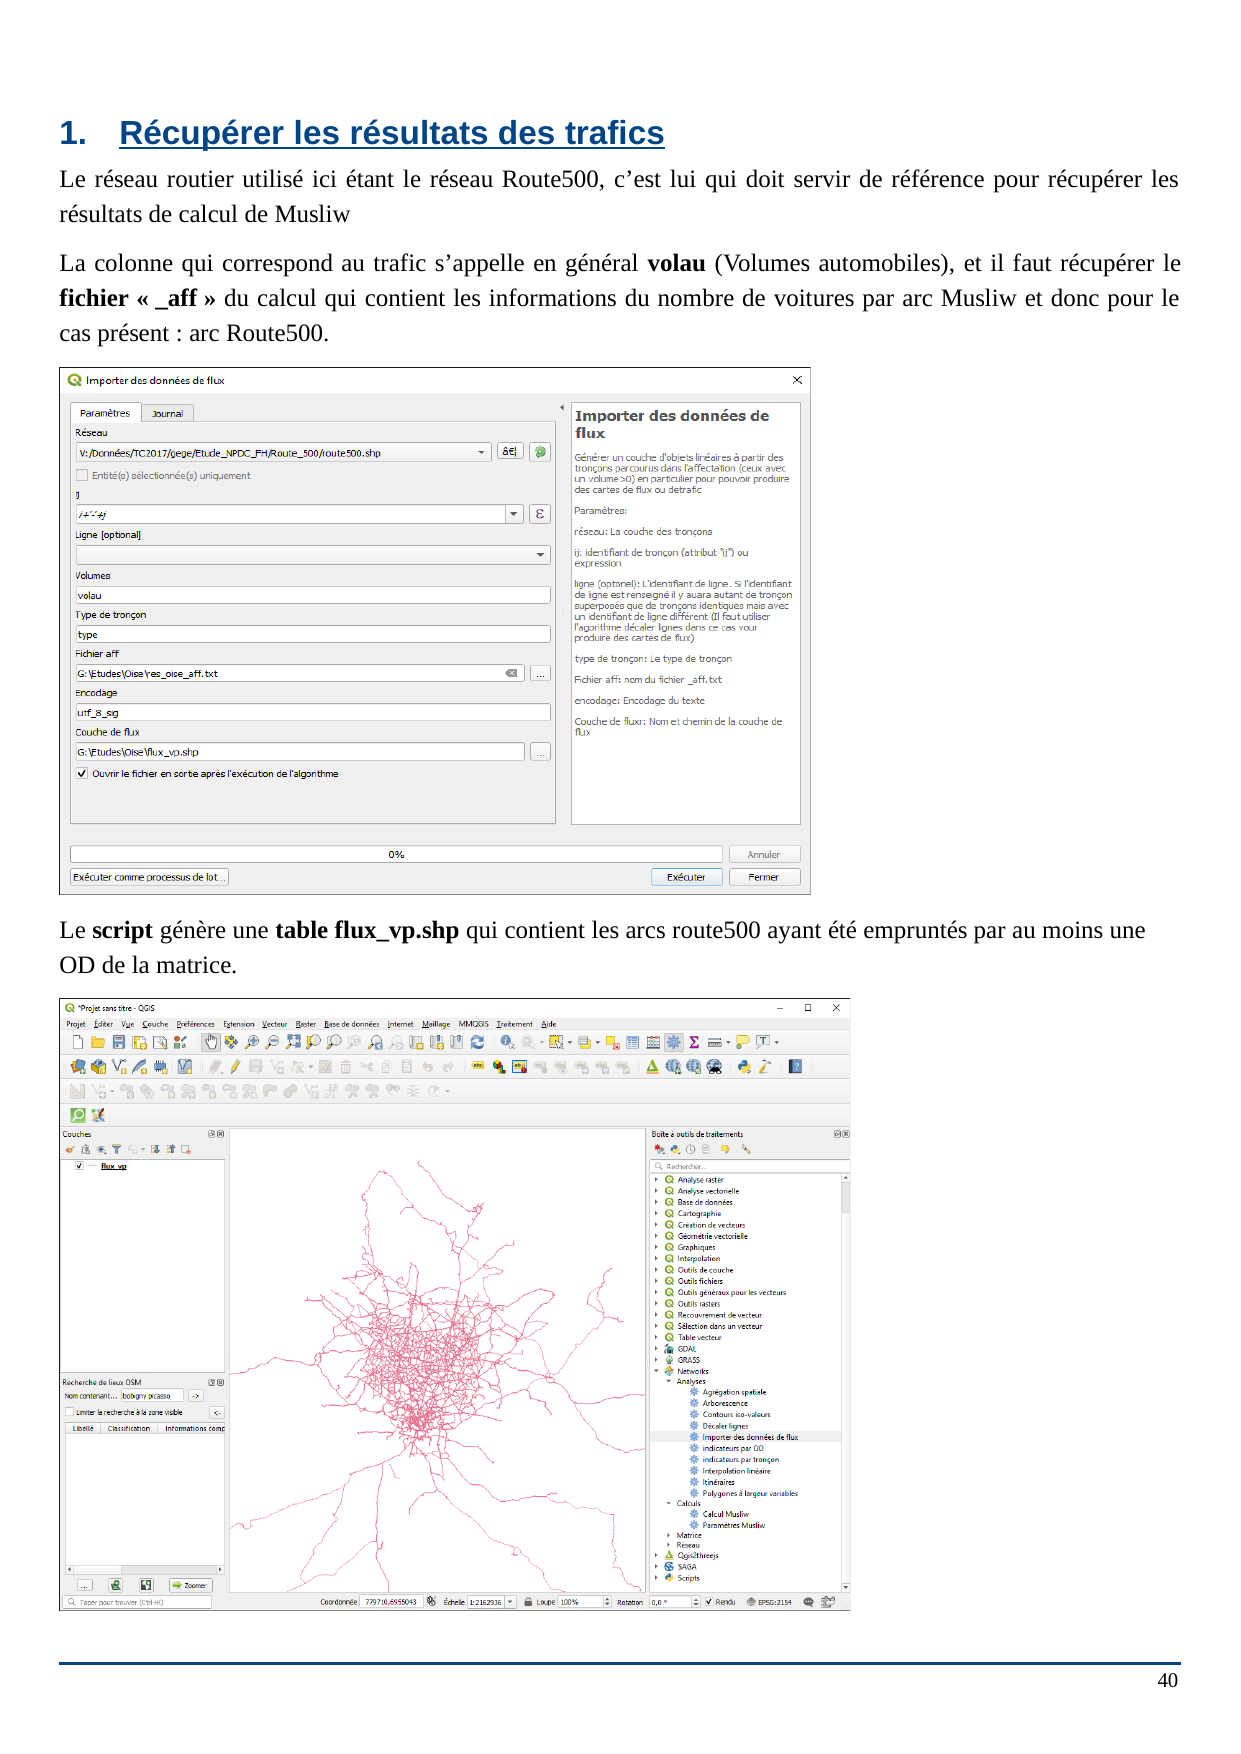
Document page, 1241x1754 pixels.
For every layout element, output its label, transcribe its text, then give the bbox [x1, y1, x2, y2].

text Le script génère une table flux_vp.shp qui contient les arcs route500 ayant été empruntés par au moins une OD de la matrice. [59, 915, 1181, 979]
picture [59, 367, 811, 895]
text Le réseau routier utilisé ici étant le réseau Route500, c’est lui qui doit servir de référence pour récupérer les résultats de calcul de Musliw [59, 164, 1181, 228]
subtitle Récupérer les résultats des trafics [59, 113, 1181, 152]
text La colonne qui correspond au trafic s’appelle en général volau (Volumes automobiles), et il faut récupérer le fichier « _aff » du calcul qui contient les informations du nombre de voitures par arc Musliw et donc pour le cas présent : arc Route500. [59, 248, 1181, 347]
picture [59, 998, 851, 1611]
